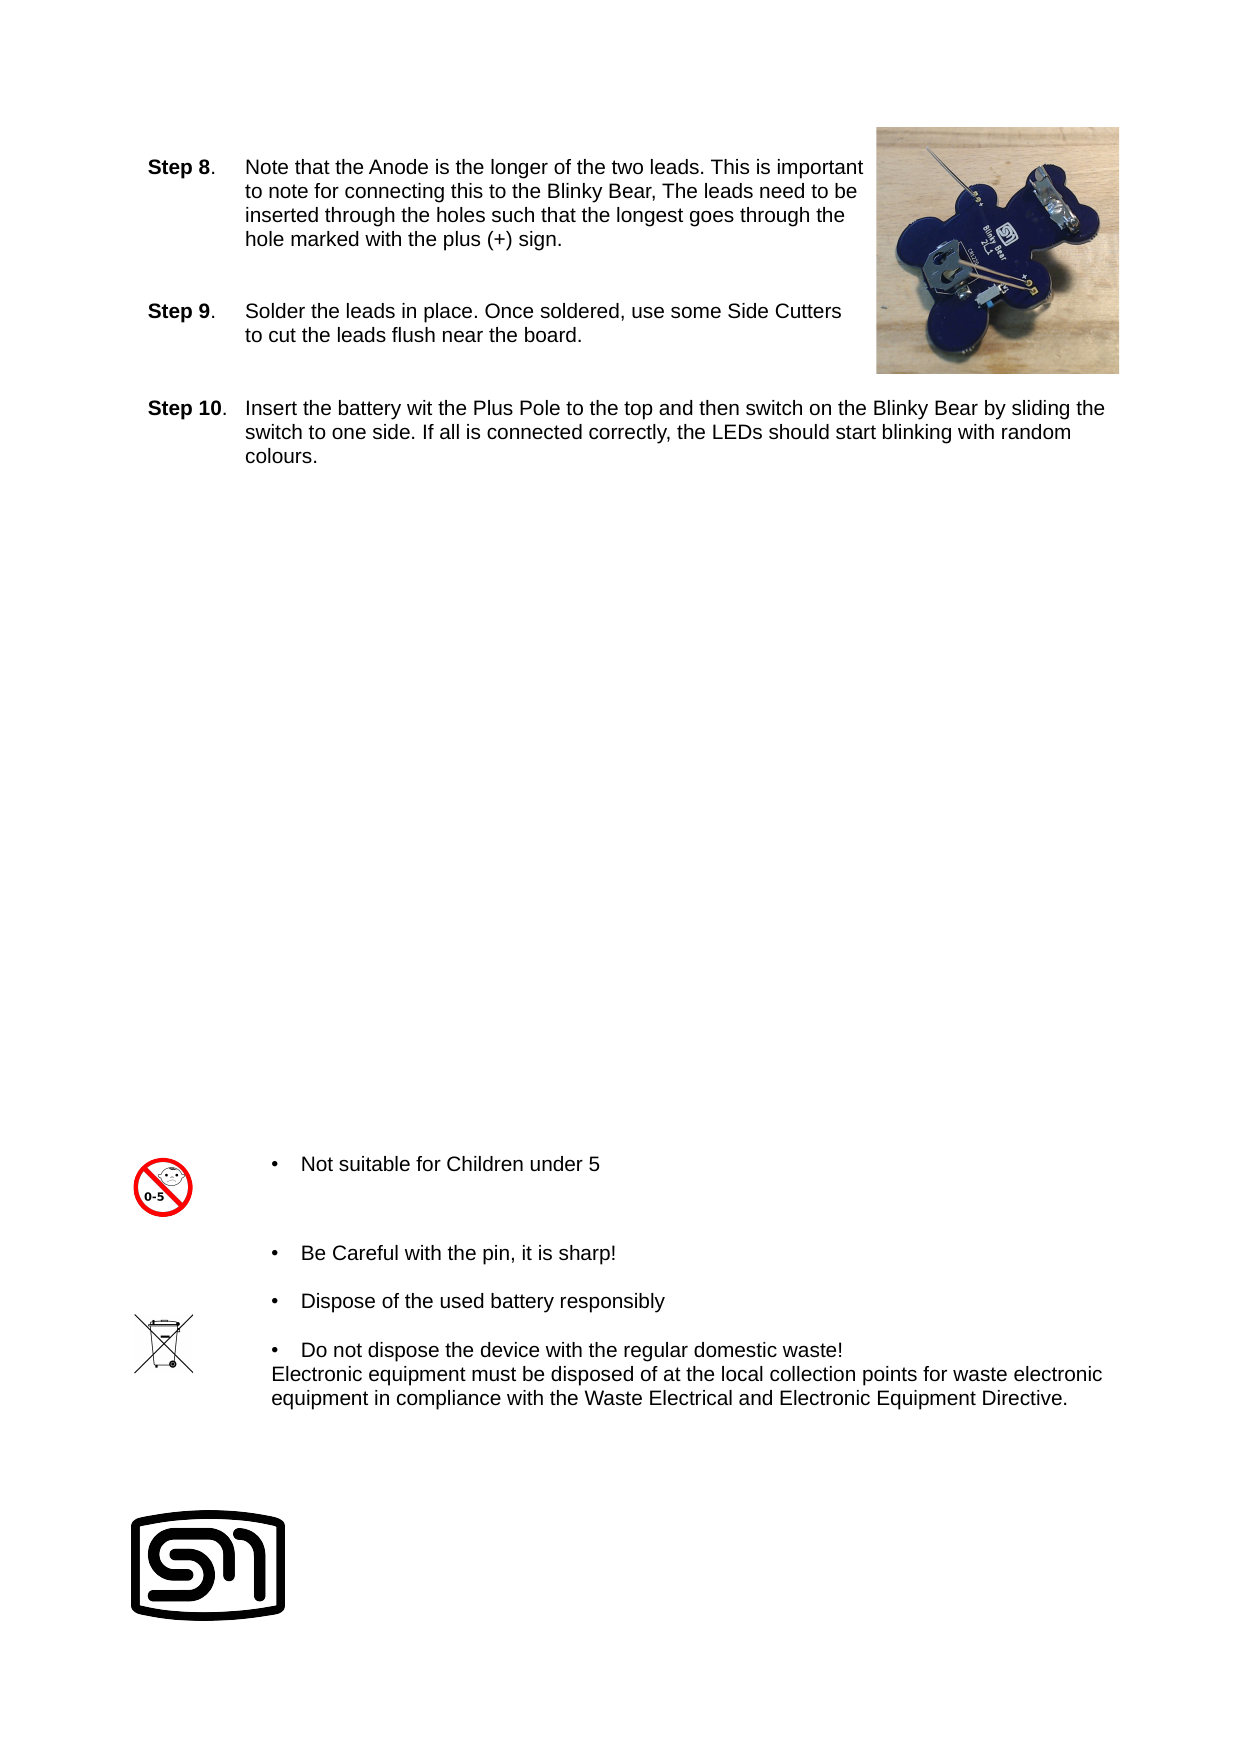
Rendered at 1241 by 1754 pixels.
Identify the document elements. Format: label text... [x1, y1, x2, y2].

text Step 10. Insert the battery wit the Plus Pole to the top and then switch on the Blinky Bear by sliding the switch to one side. If all is connected correctly, the LEDs should start blinking with random colours. [148, 396, 1122, 468]
list Do not dispose the device with the regular domestic waste! Electronic equipment must be disposed of at the local collection points for waste electronic equipment in compliance with the Waste Electrical and Electronic Equipment Directive. [271, 1337, 1122, 1409]
text Step 9. Solder the leads in place. Once soldered, use some Side Cutters to cut the leads flush near the board. [148, 299, 876, 347]
picture [131, 1510, 285, 1621]
list Be Careful with the pin, it is sharp! [271, 1241, 1122, 1265]
picture [876, 127, 1120, 374]
text Step 8. Note that the Anode is the longer of the two leads. This is important to note for connecting this to the Blinky Bear, The leads need to be inserted through the holes such that the longest goes through the hole marked with the plus (+) sign. [148, 154, 876, 250]
list Dispose of the used battery responsibly [271, 1289, 1122, 1313]
picture [134, 1314, 194, 1374]
list Not suitable for Children under 5 [271, 1151, 1122, 1217]
